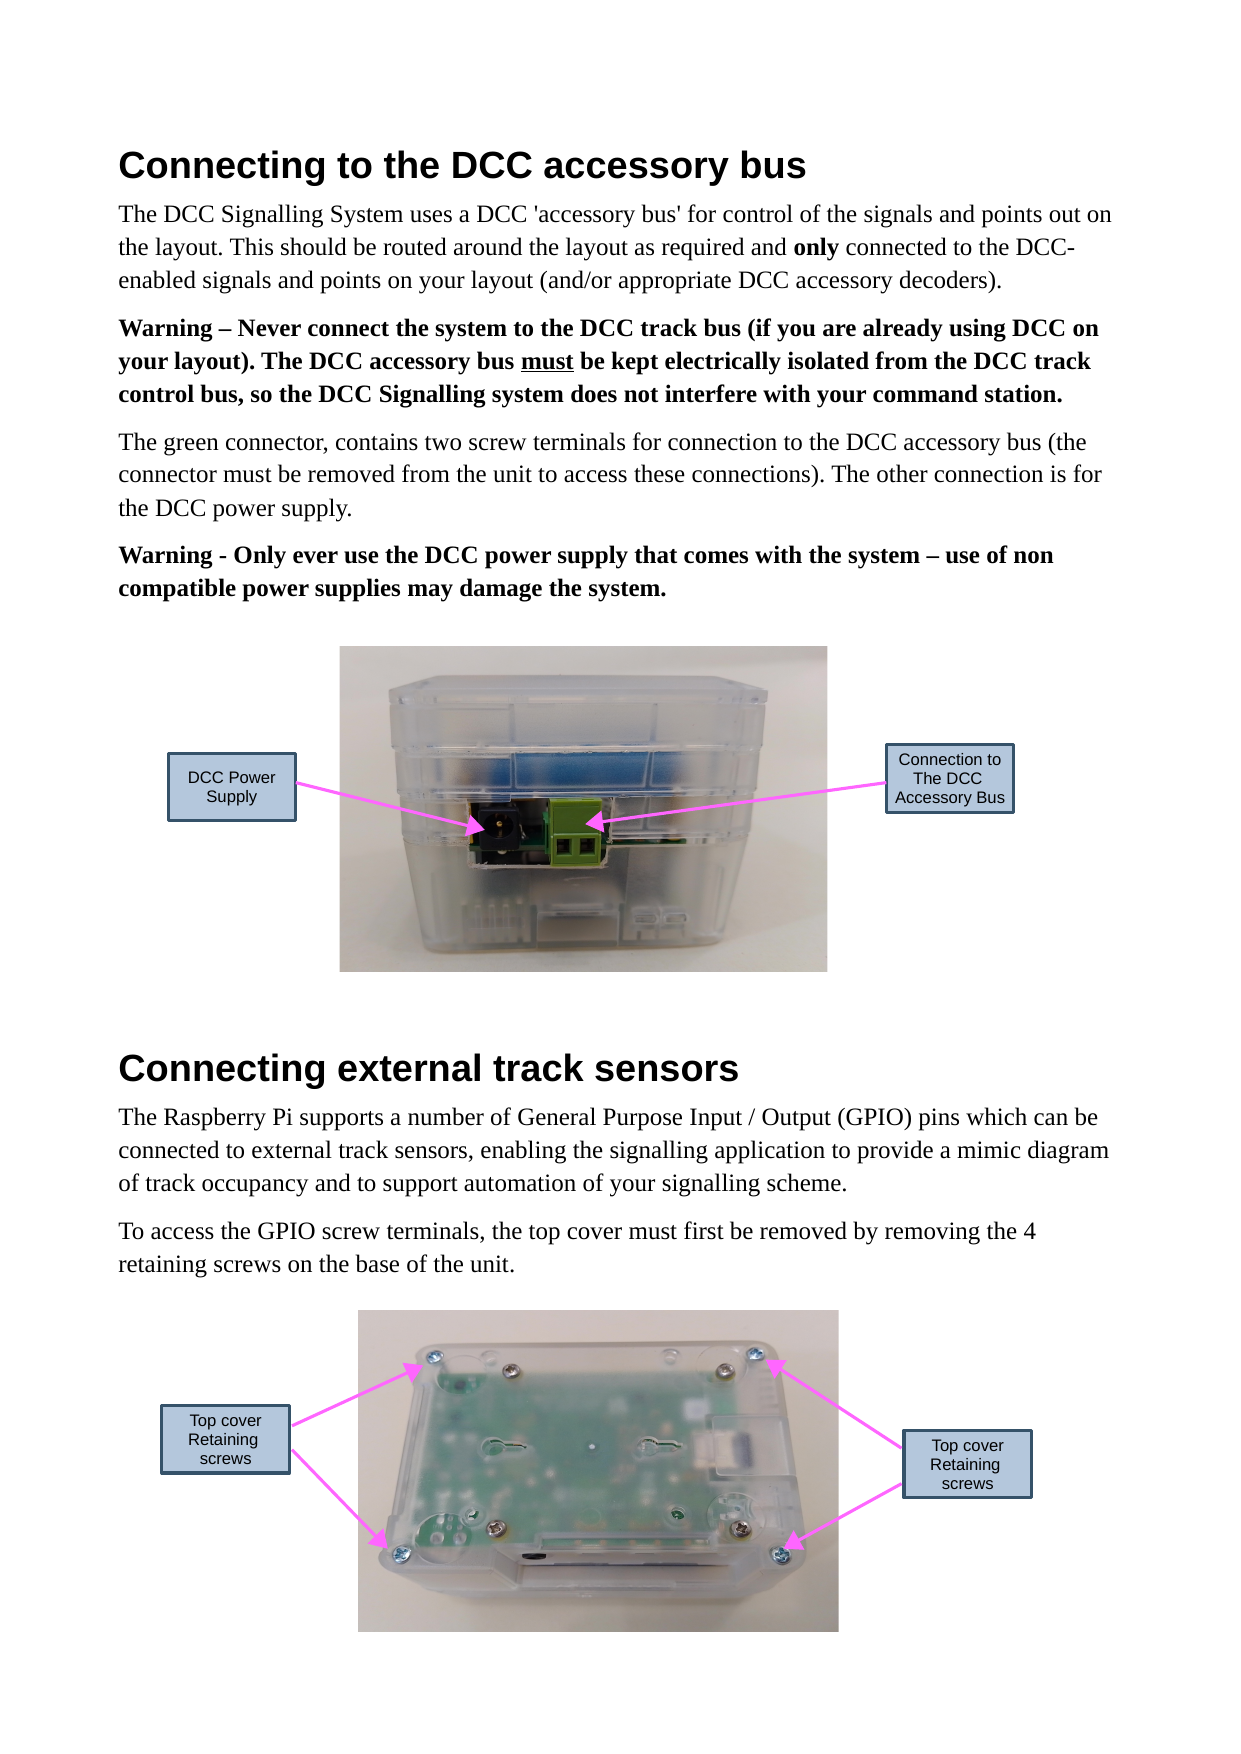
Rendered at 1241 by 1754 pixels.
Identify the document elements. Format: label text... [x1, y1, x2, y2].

text To access the GPIO screw terminals, the top cover must first be removed by removing the 4 retaining screws on the base of the unit. [118, 1216, 1122, 1278]
picture [358, 1310, 744, 1632]
text The green connector, contains two screw terminals for connection to the DCC accessory bus (the connector must be removed from the unit to access these connections). The other connection is for the DCC power supply. [118, 427, 1122, 521]
text Warning - Only ever use the DCC power supply that comes with the system – use of non compatible power supplies may damage the system. [118, 540, 1122, 602]
subtitle Connecting external track sensors [118, 1046, 1122, 1090]
text The DCC Signalling System uses a DCC 'accessory bus' for control of the signals and points out on the layout. This should be routed around the layout as required and only connected to the DCC-enabled signals and points on your layout (and/or appropriate DCC accessory decoders). [118, 199, 1122, 294]
subtitle Connecting to the DCC accessory bus [118, 143, 1122, 187]
text Warning – Never connect the system to the DCC track bus (if you are already using DCC on your layout). The DCC accessory bus must be kept electrically isolated from the DCC track control bus, so the DCC Signalling system does not interfere with your command station. [118, 313, 1122, 408]
text The Raspberry Pi supports a number of General Purpose Input / Output (GPIO) pins which can be connected to external track sensors, enabling the signalling application to provide a mimic diagram of track occupancy and to support automation of your signalling scheme. [118, 1102, 1122, 1197]
